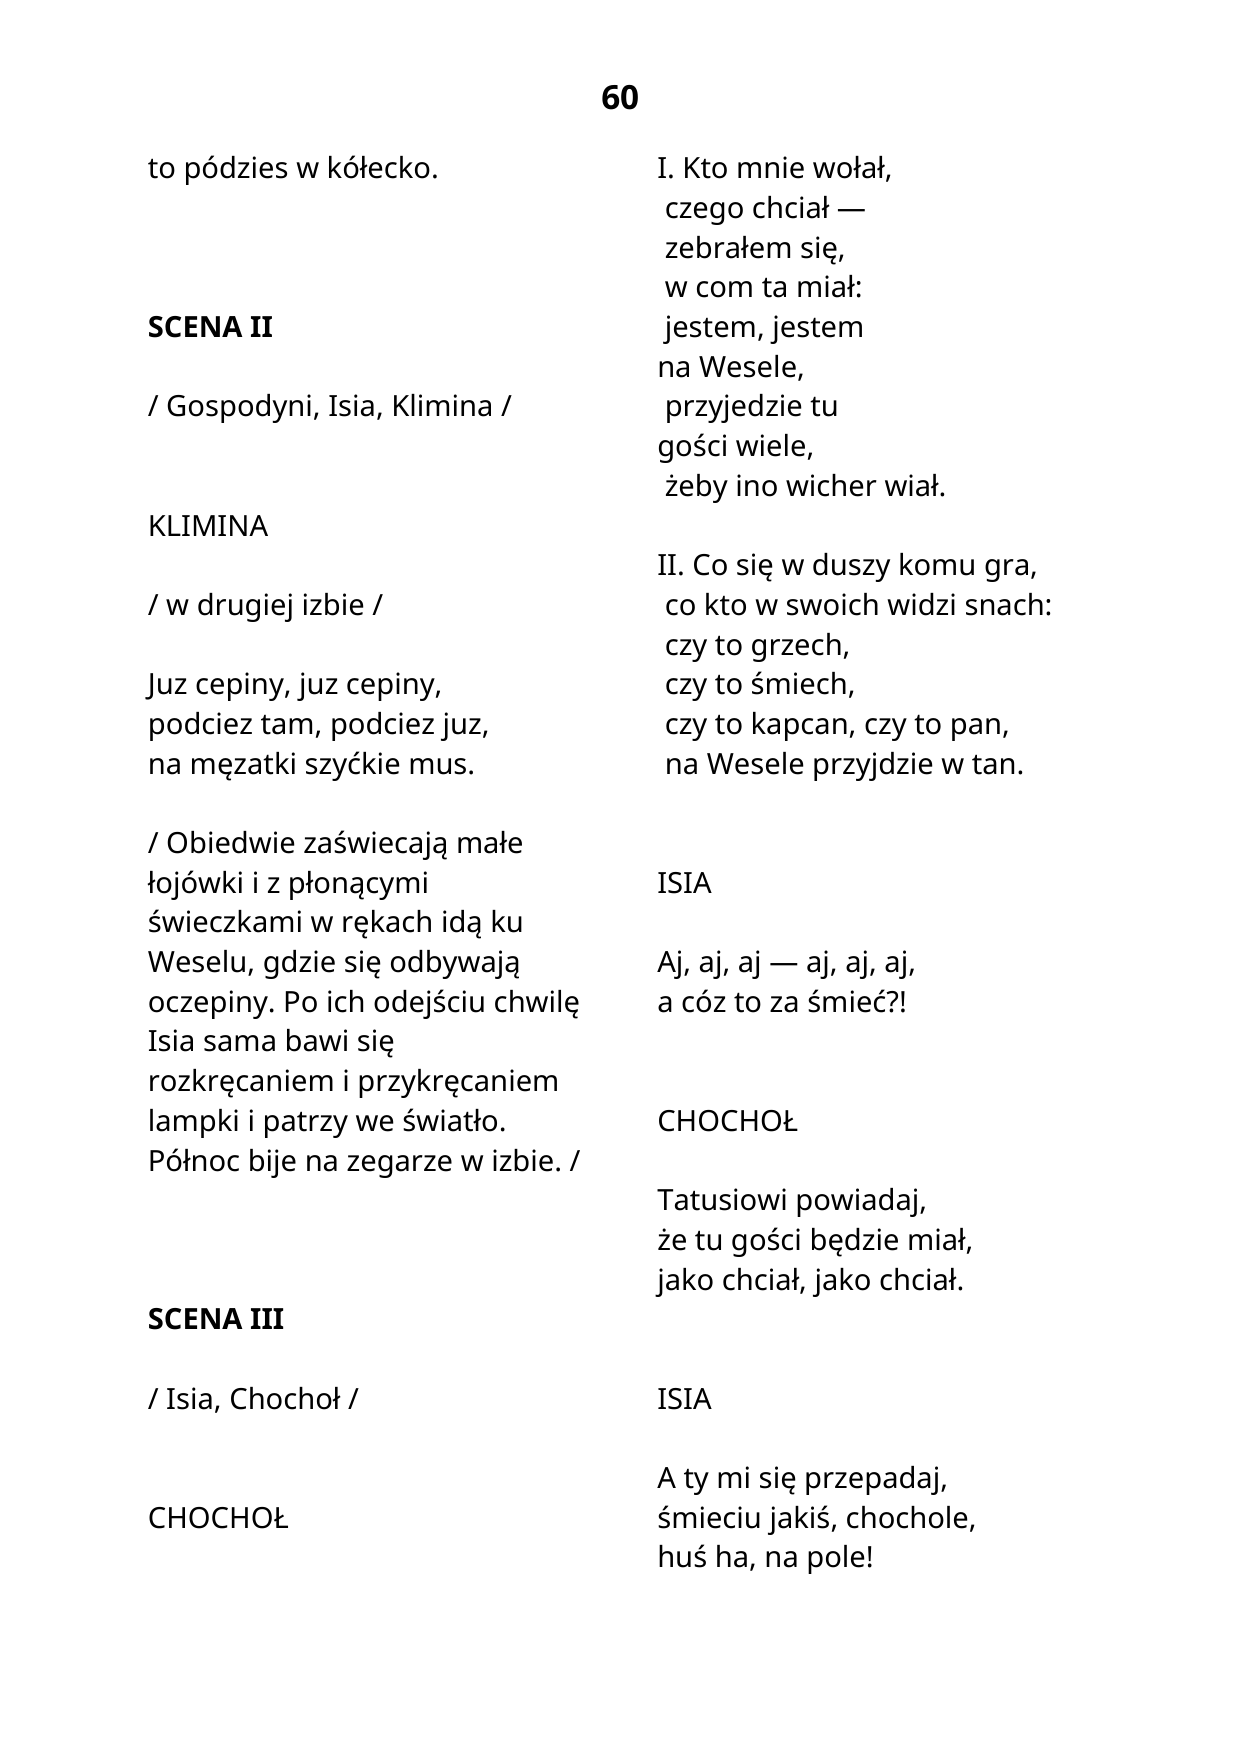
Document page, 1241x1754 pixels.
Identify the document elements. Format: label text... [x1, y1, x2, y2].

text ISIA [657, 862, 1093, 902]
text przyjedzie tu [657, 386, 1093, 425]
text czego chciał — [657, 187, 1093, 227]
text gości wiele, [657, 425, 1093, 465]
text ISIA [657, 1378, 1093, 1418]
text KLIMINA [148, 505, 583, 544]
text Aj, aj, aj — aj, aj, aj, [657, 941, 1093, 981]
text a cóz to za śmieć?! [657, 981, 1093, 1021]
text / Obiedwie zaświecają małe łojówki i z płonącymi świeczkami w rękach idą ku Weselu, gdzie się odbywają oczepiny. Po ich odejściu chwilę Isia sama bawi się rozkręcaniem i przykręcaniem lampki i patrzy we światło. Północ bije na zegarze w izbie. / [148, 822, 583, 1179]
text czy to śmiech, [657, 663, 1093, 703]
text na Wesele, [657, 346, 1093, 386]
text że tu gości będzie miał, [657, 1219, 1093, 1259]
text SCENA II [148, 306, 583, 346]
text jestem, jestem [657, 306, 1093, 346]
text zebrałem się, [657, 227, 1093, 267]
text Juz cepiny, juz cepiny, [148, 663, 583, 703]
text / Isia, Chochoł / [148, 1378, 583, 1418]
text / w drugiej izbie / [148, 584, 583, 624]
text I. Kto mnie wołał, [657, 148, 1093, 187]
text w com ta miał: [657, 267, 1093, 306]
text huś ha, na pole! [657, 1537, 1093, 1576]
text / Gospodyni, Isia, Klimina / [148, 386, 583, 425]
text A ty mi się przepadaj, [657, 1457, 1093, 1497]
text podciez tam, podciez juz, [148, 703, 583, 743]
text II. Co się w duszy komu gra, [657, 544, 1093, 584]
text śmieciu jakiś, chochole, [657, 1497, 1093, 1537]
text co kto w swoich widzi snach: [657, 584, 1093, 624]
text jako chciał, jako chciał. [657, 1259, 1093, 1298]
text CHOCHOŁ [148, 1497, 583, 1537]
text żeby ino wicher wiał. [657, 465, 1093, 505]
text Tatusiowi powiadaj, [657, 1179, 1093, 1219]
text czy to grzech, [657, 624, 1093, 663]
text to pódzies w kółecko. [148, 148, 583, 187]
text CHOCHOŁ [657, 1100, 1093, 1140]
text czy to kapcan, czy to pan, [657, 703, 1093, 743]
text na Wesele przyjdzie w tan. [657, 743, 1093, 783]
text na męzatki szyćkie mus. [148, 743, 583, 783]
text SCENA III [148, 1298, 583, 1338]
